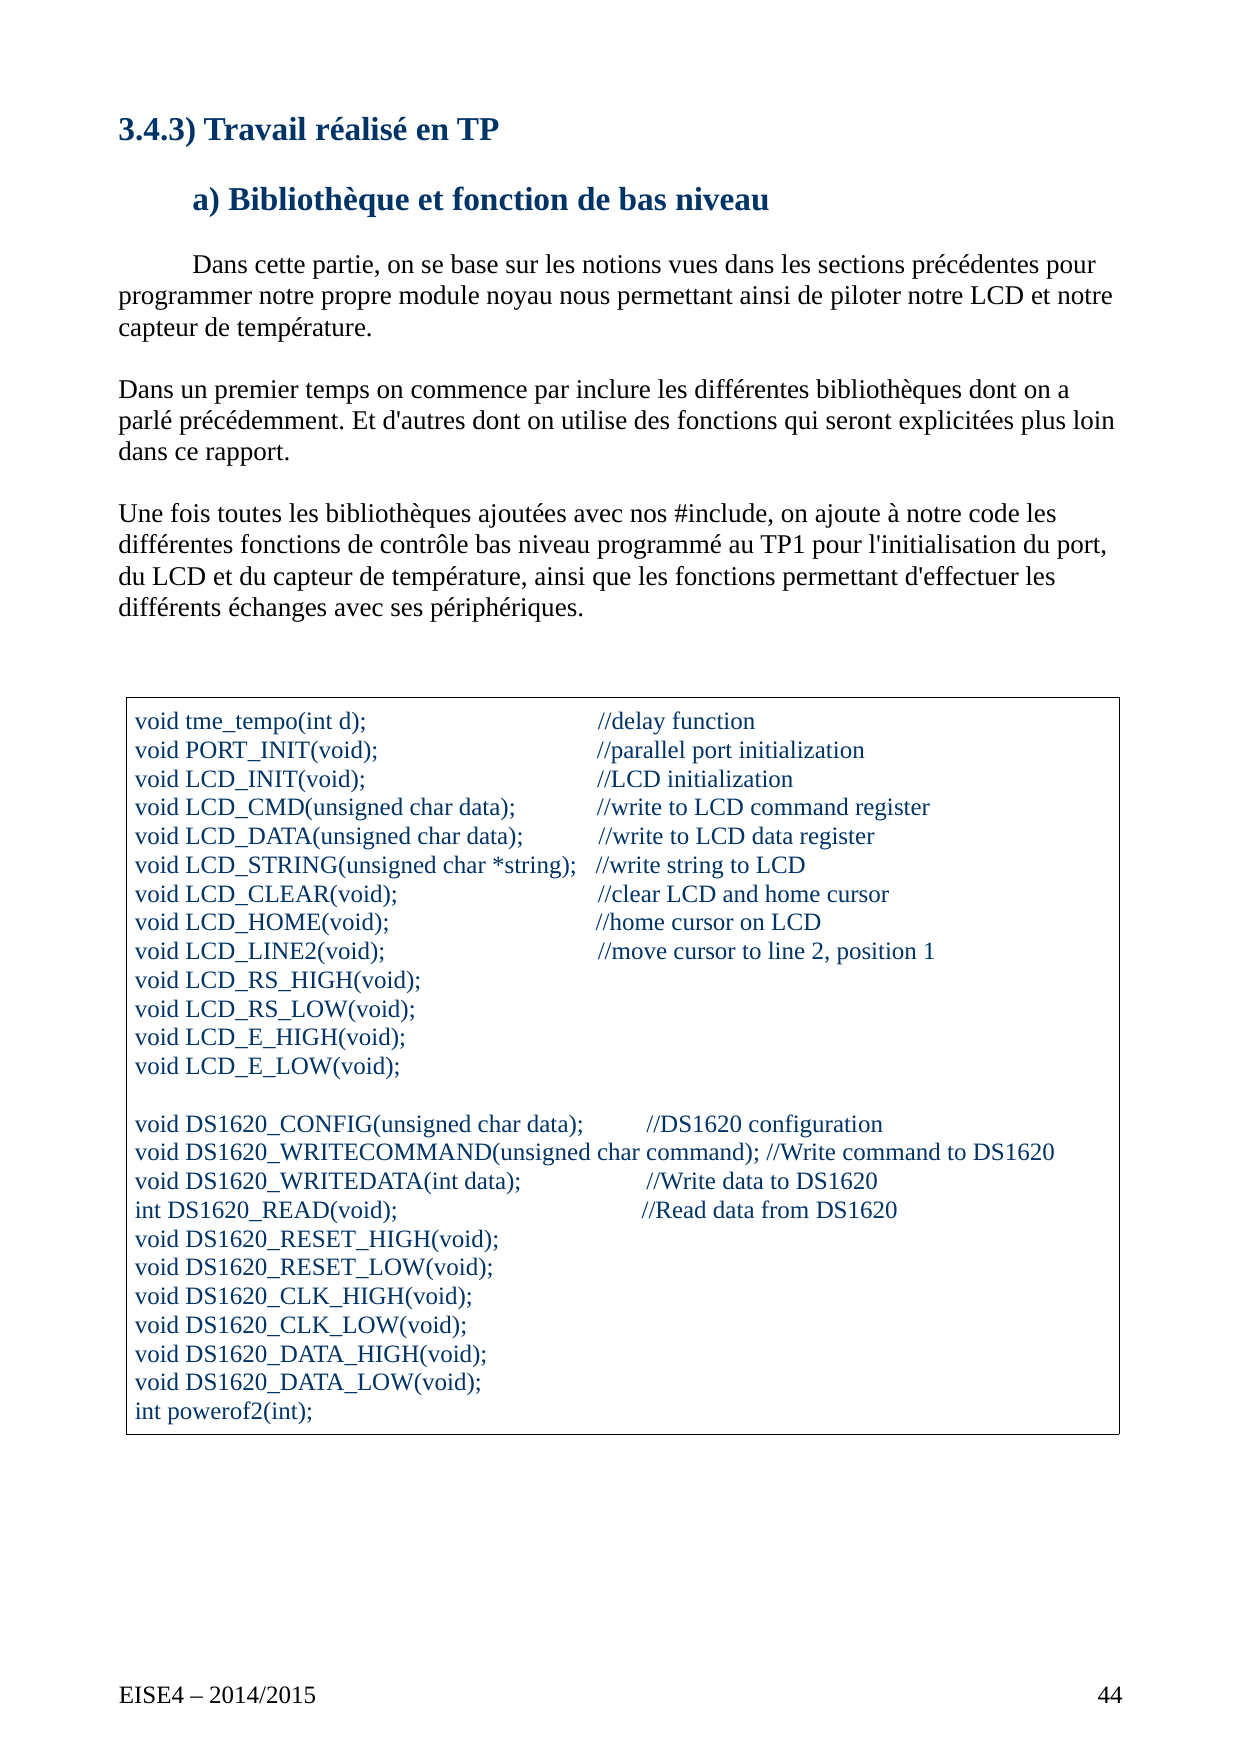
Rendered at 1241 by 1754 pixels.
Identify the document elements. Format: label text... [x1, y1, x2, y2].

text void LCD_CMD(unsigned char data); //write to LCD command register [134, 792, 1110, 821]
text void tme_tempo(int d); //delay function [134, 706, 1110, 735]
text void PORT_INIT(void); //parallel port initialization [134, 735, 1110, 764]
text void DS1620_CONFIG(unsigned char data); //DS1620 configuration [134, 1109, 1110, 1137]
text 3.4.3) Travail réalisé en TP [118, 109, 1122, 148]
text void LCD_LINE2(void); //move cursor to line 2, position 1 [134, 936, 1110, 965]
text void DS1620_RESET_HIGH(void); [134, 1224, 1110, 1252]
text void LCD_STRING(unsigned char *string); //write string to LCD [134, 850, 1110, 879]
text void LCD_RS_LOW(void); [134, 994, 1110, 1022]
text Dans un premier temps on commence par inclure les différentes bibliothèques dont on a parlé précédemment. Et d'autres dont on utilise des fonctions qui seront explicitées plus loin dans ce rapport. [118, 342, 1122, 466]
text int DS1620_READ(void); //Read data from DS1620 [134, 1195, 1110, 1224]
text Une fois toutes les bibliothèques ajoutées avec nos #include, on ajoute à notre code les différentes fonctions de contrôle bas niveau programmé au TP1 pour l'initialisation du port, du LCD et du capteur de température, ainsi que les fonctions permettant d'effectuer les différents échanges avec ses périphériques. [118, 466, 1122, 622]
text void LCD_INIT(void); //LCD initialization [134, 764, 1110, 792]
text a) Bibliothèque et fonction de bas niveau [118, 179, 1122, 217]
text void LCD_E_HIGH(void); [134, 1022, 1110, 1051]
text void LCD_DATA(unsigned char data); //write to LCD data register [134, 821, 1110, 850]
text void DS1620_WRITECOMMAND(unsigned char command); //Write command to DS1620 [134, 1137, 1110, 1166]
text void DS1620_CLK_HIGH(void); [134, 1281, 1110, 1310]
text void LCD_RS_HIGH(void); [134, 965, 1110, 994]
text void DS1620_WRITEDATA(int data); //Write data to DS1620 [134, 1166, 1110, 1195]
text int powerof2(int); [134, 1396, 1110, 1425]
text void DS1620_RESET_LOW(void); [134, 1252, 1110, 1281]
text void LCD_CLEAR(void); //clear LCD and home cursor [134, 879, 1110, 907]
text void DS1620_CLK_LOW(void); [134, 1310, 1110, 1339]
text void LCD_E_LOW(void); [134, 1051, 1110, 1080]
text void DS1620_DATA_HIGH(void); [134, 1339, 1110, 1367]
text void LCD_HOME(void); //home cursor on LCD [134, 907, 1110, 936]
text void DS1620_DATA_LOW(void); [134, 1367, 1110, 1396]
text Dans cette partie, on se base sur les notions vues dans les sections précédentes pour programmer notre propre module noyau nous permettant ainsi de piloter notre LCD et notre capteur de température. [118, 248, 1122, 342]
